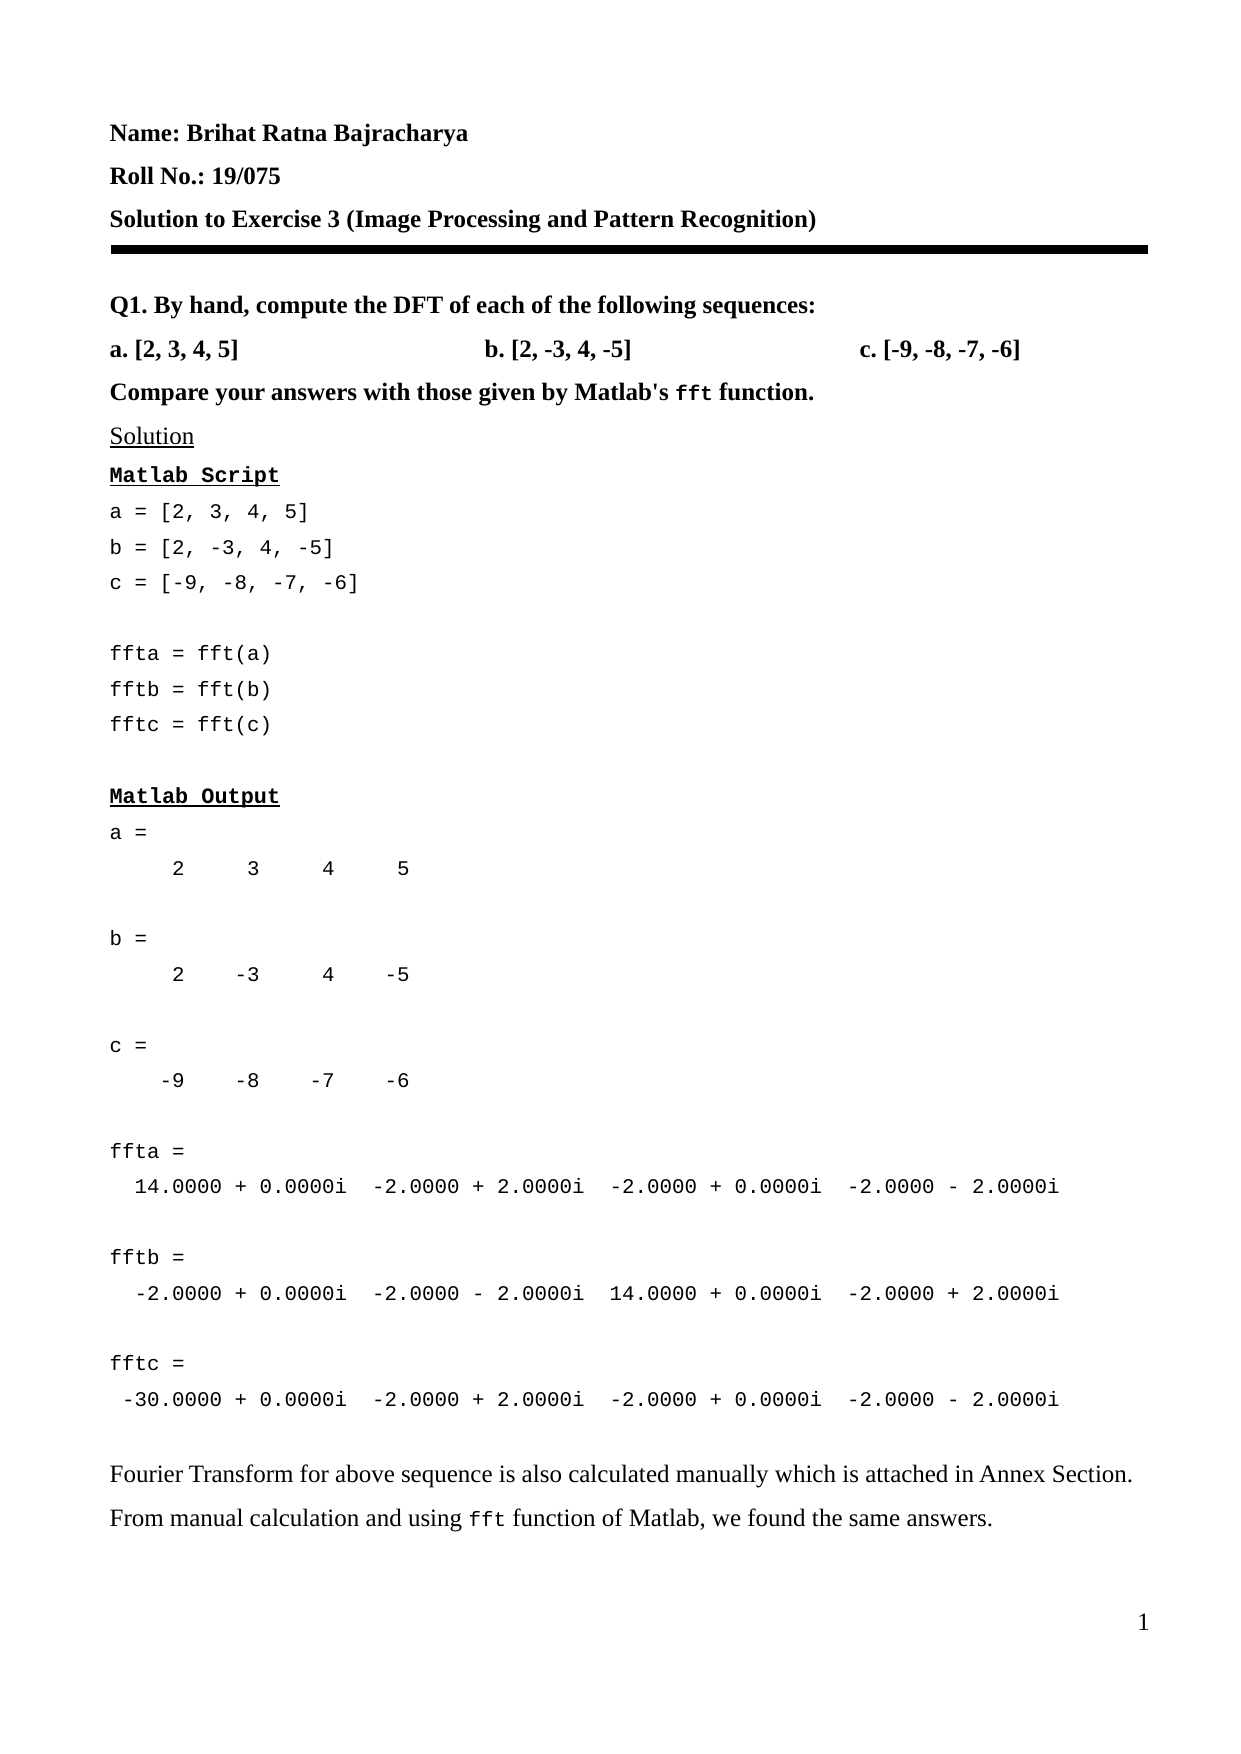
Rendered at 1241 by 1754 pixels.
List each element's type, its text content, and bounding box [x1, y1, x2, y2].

text Matlab Output [109, 785, 1149, 810]
text Compare your answers with those given by Matlab's fft function. [109, 377, 1149, 406]
text Q1. By hand, compute the DFT of each of the following sequences: [109, 291, 1149, 319]
text -30.0000 + 0.0000i -2.0000 + 2.0000i -2.0000 + 0.0000i -2.0000 - 2.0000i [109, 1389, 1149, 1412]
text 2 -3 4 -5 [109, 964, 1149, 987]
text 14.0000 + 0.0000i -2.0000 + 2.0000i -2.0000 + 0.0000i -2.0000 - 2.0000i [109, 1176, 1149, 1200]
text a. [2, 3, 4, 5] b. [2, -3, 4, -5] c. [-9, -8, -7, -6] [109, 334, 1149, 362]
text Solution to Exercise 3 (Image Processing and Pattern Recognition) [109, 204, 1149, 233]
text fftc = [109, 1353, 1149, 1377]
text b = [2, -3, 4, -5] [109, 537, 1149, 561]
text a = [2, 3, 4, 5] [109, 502, 1149, 525]
text b = [109, 928, 1149, 952]
text Fourier Transform for above sequence is also calculated manually which is attached in Annex Section. From manual calculation and using fft function of Matlab, we found the same answers. [109, 1459, 1149, 1532]
text Solution [109, 421, 1149, 450]
text ffta = fft(a) [109, 643, 1149, 667]
text a = [109, 822, 1149, 846]
text -9 -8 -7 -6 [109, 1070, 1149, 1094]
text Matlab Script [109, 464, 1149, 489]
text fftc = fft(c) [109, 714, 1149, 738]
text fftb = [109, 1247, 1149, 1271]
text ffta = [109, 1141, 1149, 1164]
text c = [-9, -8, -7, -6] [109, 572, 1149, 596]
text c = [109, 1034, 1149, 1058]
text 2 3 4 5 [109, 857, 1149, 881]
text Name: Brihat Ratna Bajracharya [109, 118, 1149, 147]
text fftb = fft(b) [109, 679, 1149, 702]
text Roll No.: 19/075 [109, 161, 1149, 190]
text -2.0000 + 0.0000i -2.0000 - 2.0000i 14.0000 + 0.0000i -2.0000 + 2.0000i [109, 1282, 1149, 1306]
